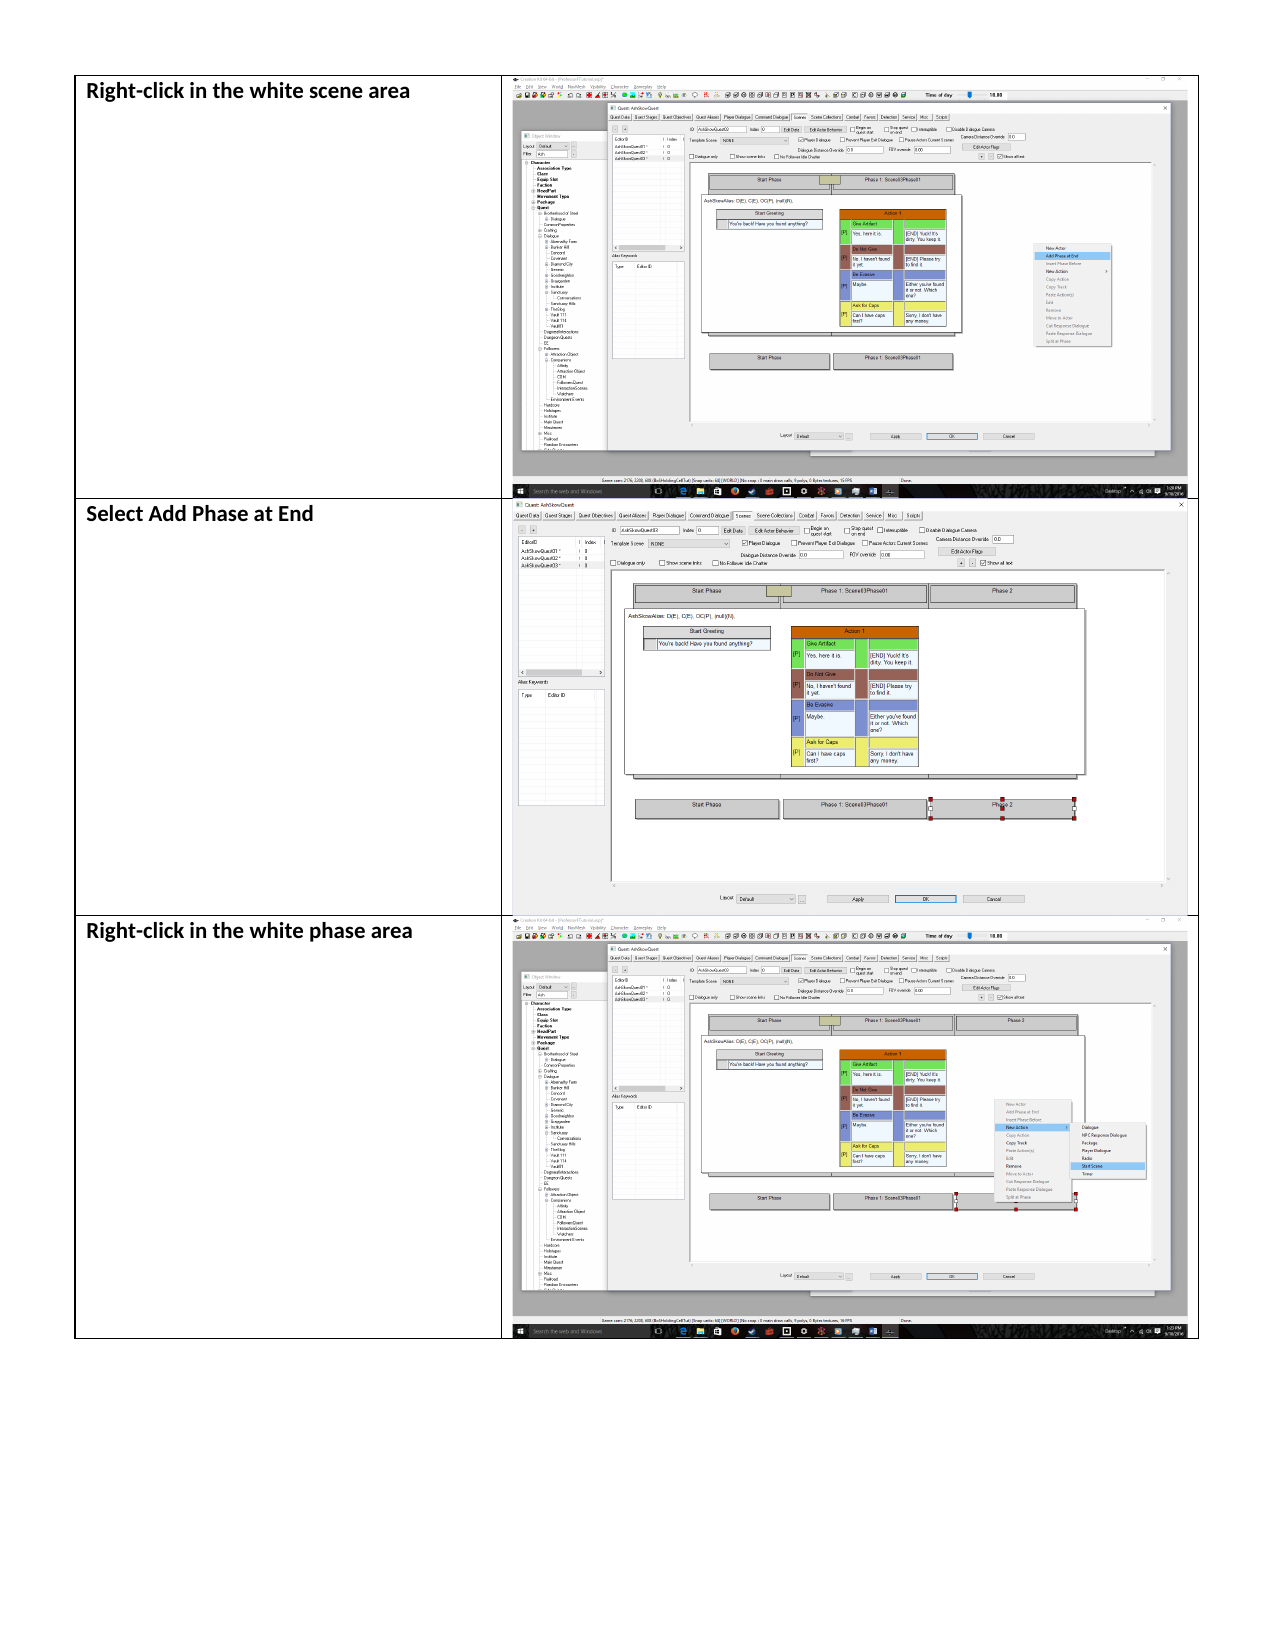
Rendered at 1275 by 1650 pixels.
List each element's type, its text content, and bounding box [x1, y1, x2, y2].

table_cell [1188, 76, 1198, 498]
table_cell [502, 916, 512, 1338]
table_cell [502, 76, 512, 498]
table_cell [502, 499, 512, 915]
table_cell [1188, 499, 1198, 915]
table_cell [1188, 916, 1198, 1338]
table_cell Select Add Phase at End [76, 499, 501, 915]
table_cell Right-click in the white phase area [76, 916, 501, 1338]
table_cell Right-click in the white scene area [76, 76, 501, 498]
